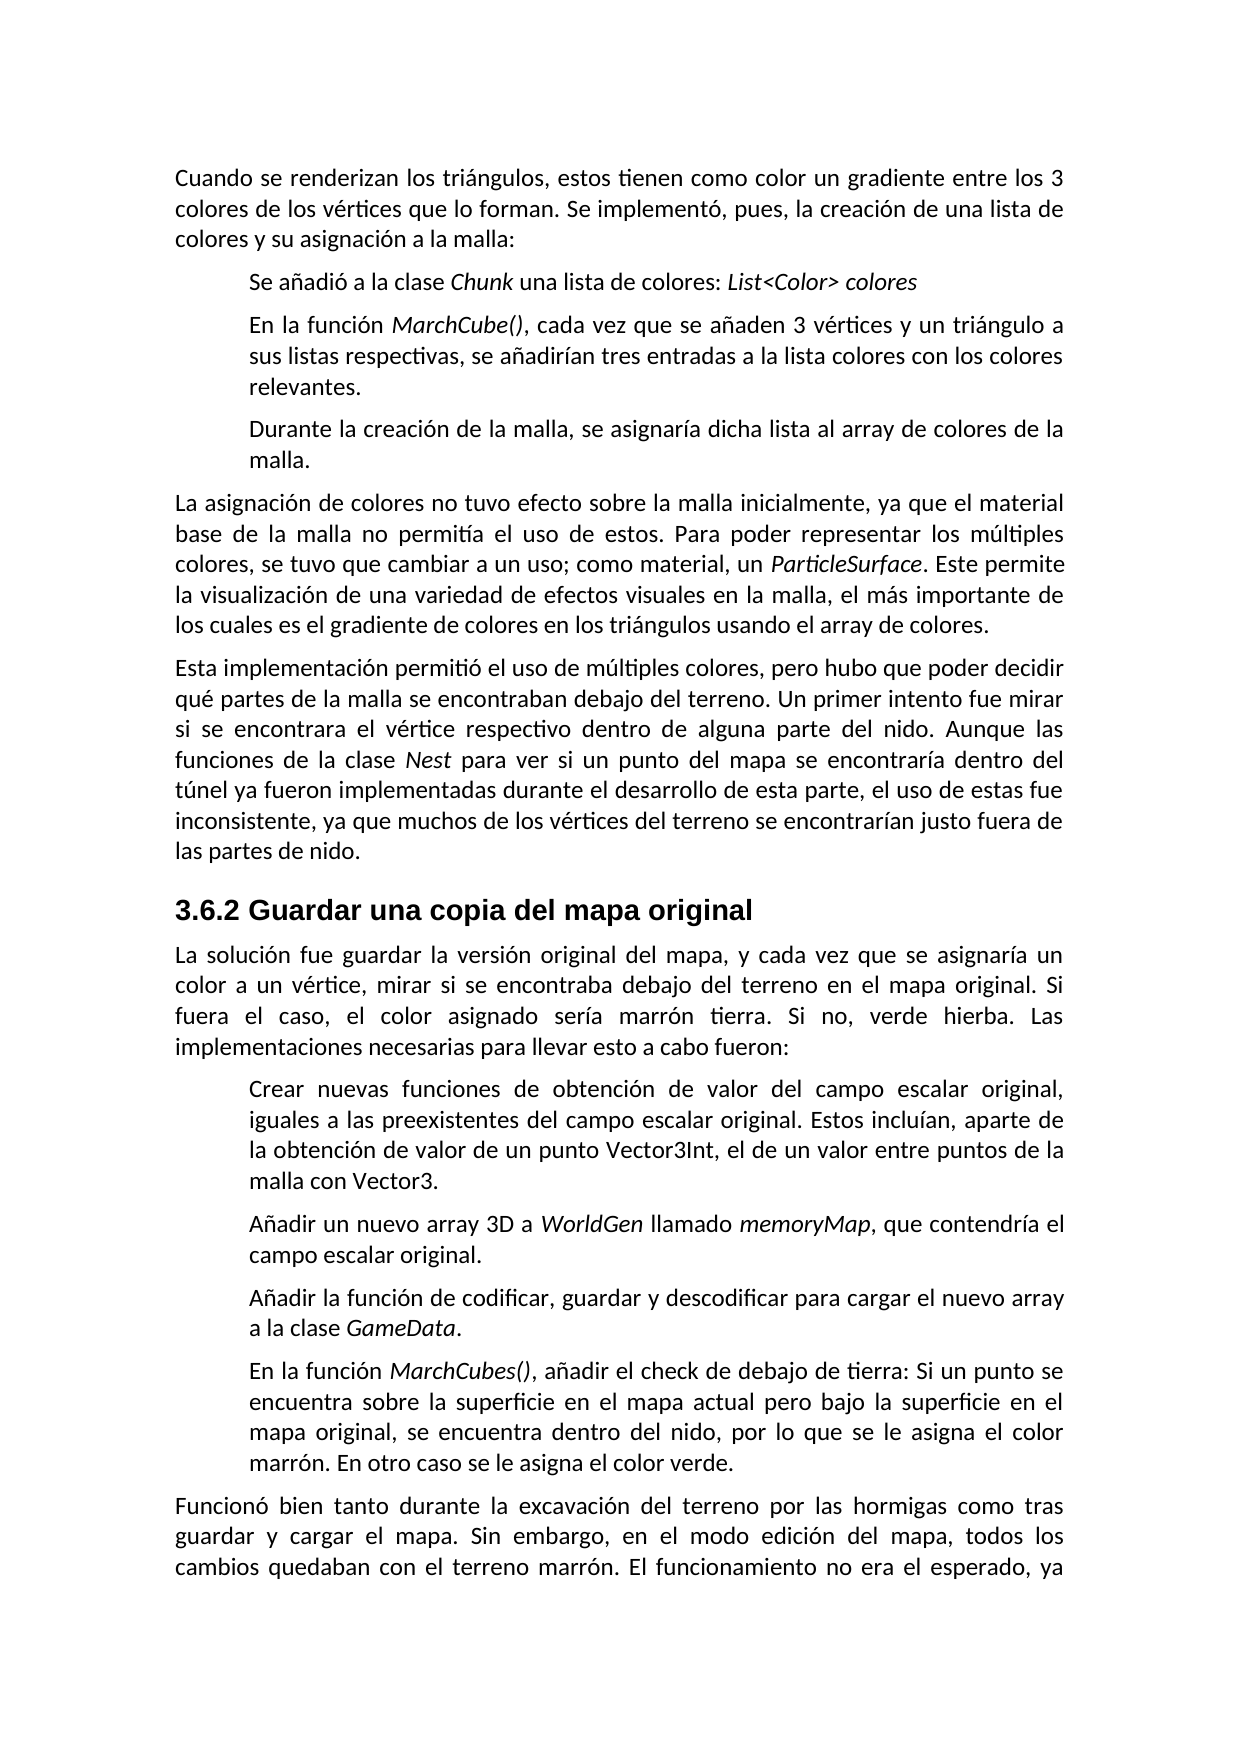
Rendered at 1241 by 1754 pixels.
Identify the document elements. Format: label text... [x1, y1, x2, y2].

list En la función MarchCube(), cada vez que se añaden 3 vértices y un triángulo a sus listas respectivas, se añadirían tres entradas a la lista colores con los colores relevantes. [219, 309, 1065, 401]
text La solución fue guardar la versión original del mapa, y cada vez que se asignaría un color a un vértice, mirar si se encontraba debajo del terreno en el mapa original. Si fuera el caso, el color asignado sería marrón tierra. Si no, verde hierba. Las implementaciones necesarias para llevar esto a cabo fueron: [175, 939, 1065, 1061]
list Añadir la función de codificar, guardar y descodificar para cargar el nuevo array a la clase GameData. [219, 1282, 1065, 1343]
text La asignación de colores no tuvo efecto sobre la malla inicialmente, ya que el material base de la malla no permitía el uso de estos. Para poder representar los múltiples colores, se tuvo que cambiar a un uso; como material, un ParticleSurface. Este permite la visualización de una variedad de efectos visuales en la malla, el más importante de los cuales es el gradiente de colores en los triángulos usando el array de colores. [175, 487, 1065, 640]
text Cuando se renderizan los triángulos, estos tienen como color un gradiente entre los 3 colores de los vértices que lo forman. Se implementó, pues, la creación de una lista de colores y su asignación a la malla: [175, 162, 1065, 254]
subtitle Guardar una copia del mapa original [175, 893, 1065, 927]
list Se añadió a la clase Chunk una lista de colores: List<Color> colores [219, 267, 1065, 297]
list Durante la creación de la malla, se asignaría dicha lista al array de colores de la malla. [219, 414, 1065, 475]
text Funcionó bien tanto durante la excavación del terreno por las hormigas como tras guardar y cargar el mapa. Sin embargo, en el modo edición del mapa, todos los cambios quedaban con el terreno marrón. El funcionamiento no era el esperado, ya [175, 1490, 1065, 1581]
list En la función MarchCubes(), añadir el check de debajo de tierra: Si un punto se encuentra sobre la superficie en el mapa actual pero bajo la superficie en el mapa original, se encuentra dentro del nido, por lo que se le asigna el color marrón. En otro caso se le asigna el color verde. [219, 1355, 1065, 1477]
list Crear nuevas funciones de obtención de valor del campo escalar original, iguales a las preexistentes del campo escalar original. Estos incluían, aparte de la obtención de valor de un punto Vector3Int, el de un valor entre puntos de la malla con Vector3. [219, 1074, 1065, 1196]
list Añadir un nuevo array 3D a WorldGen llamado memoryMap, que contendría el campo escalar original. [219, 1208, 1065, 1269]
text Esta implementación permitió el uso de múltiples colores, pero hubo que poder decidir qué partes de la malla se encontraban debajo del terreno. Un primer intento fue mirar si se encontrara el vértice respectivo dentro de alguna parte del nido. Aunque las funciones de la clase Nest para ver si un punto del mapa se encontraría dentro del túnel ya fueron implementadas durante el desarrollo de esta parte, el uso de estas fue inconsistente, ya que muchos de los vértices del terreno se encontrarían justo fuera de las partes de nido. [175, 652, 1065, 866]
